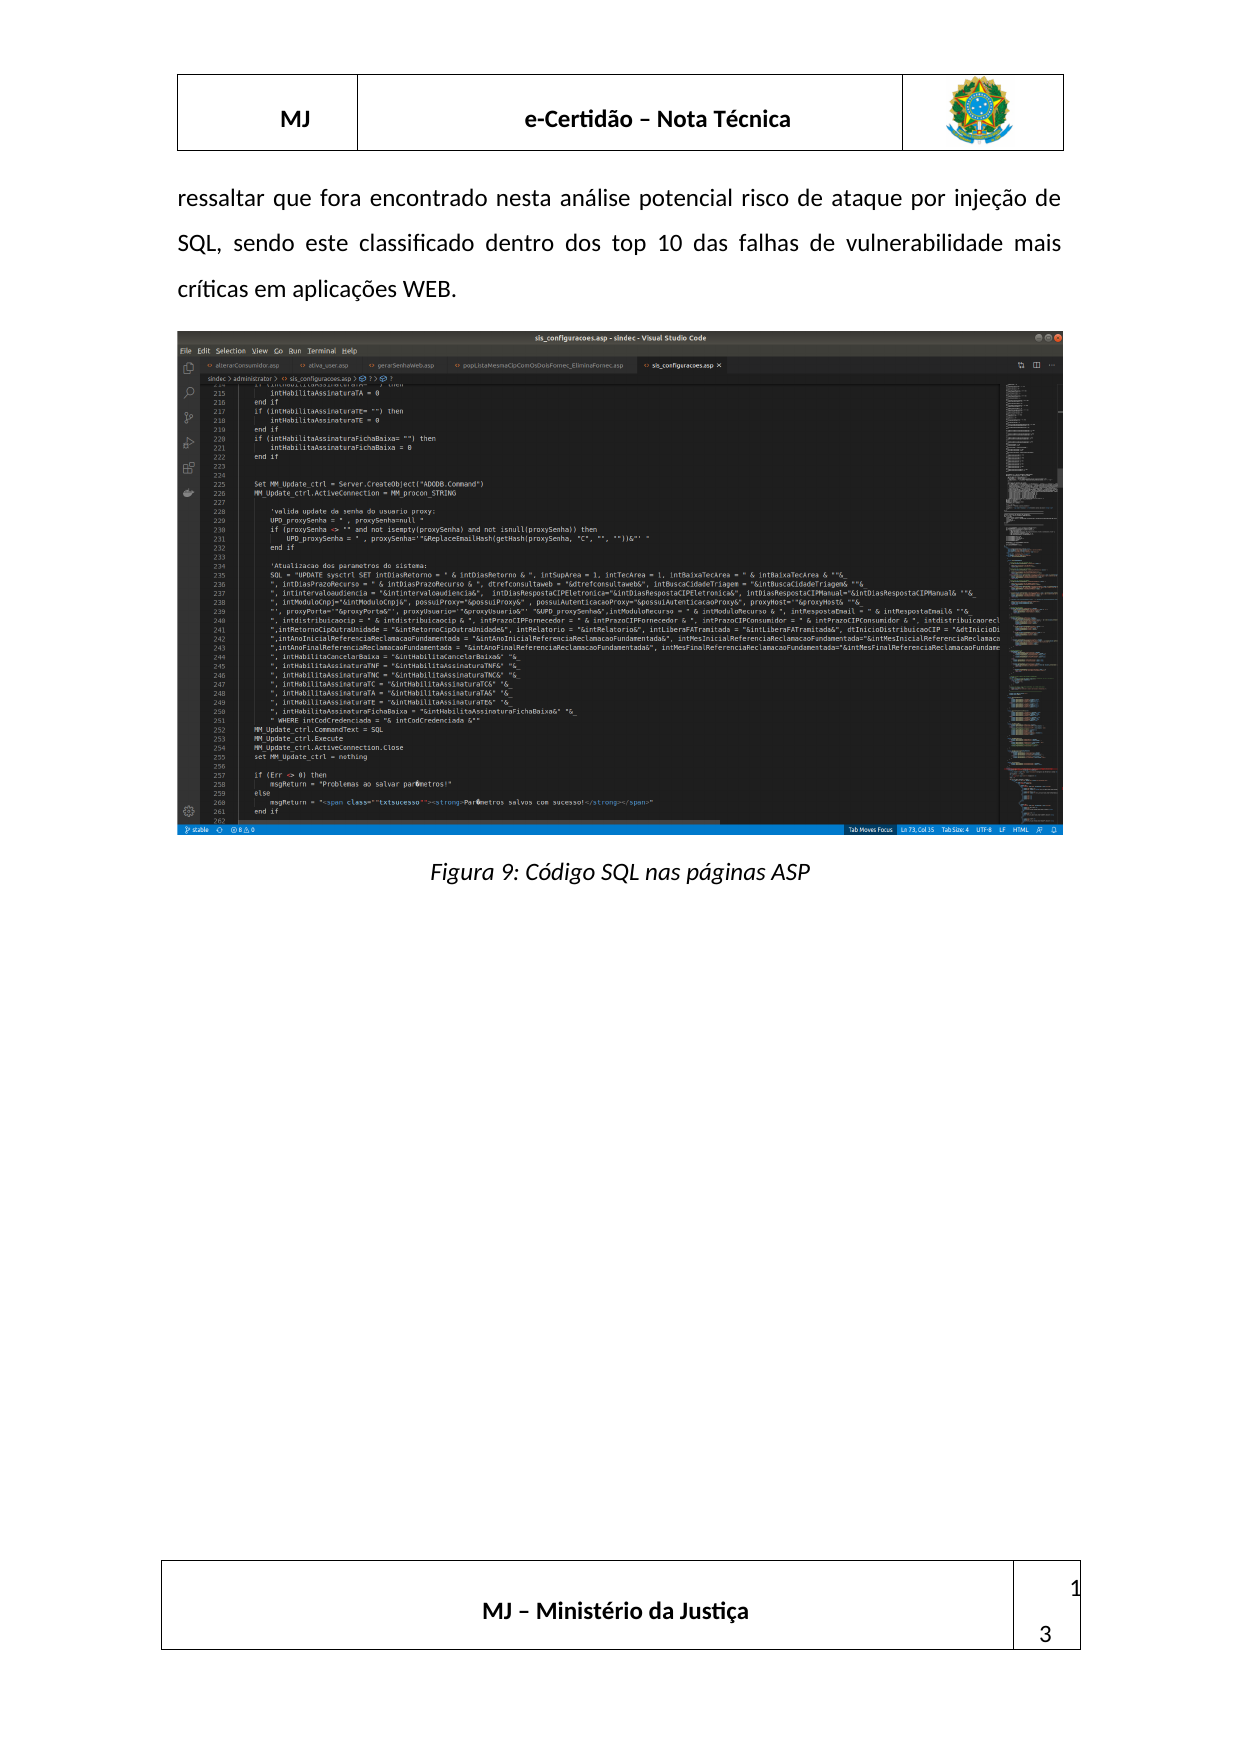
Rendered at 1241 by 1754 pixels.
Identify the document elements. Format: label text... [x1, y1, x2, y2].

picture [944, 75, 1020, 149]
text Figura 9: Código SQL nas páginas ASP [177, 835, 1063, 887]
text Os detalhes deste relatórios estão disponíveis no anexo I deste documento. Vale ressaltar que fora encontrado nesta análise potencial risco de ataque por injeção de SQL, sendo este classificado dentro dos top 10 das falhas de vulnerabilidade mais críticas em aplicações WEB. [177, 258, 1063, 304]
picture [177, 331, 1063, 835]
text Os detalhes deste relatórios estão disponíveis no anexo I deste documento. Vale ressaltar que fora encontrado nesta análise potencial risco de ataque por injeção de SQL, sendo este classificado dentro dos top 10 das falhas de vulnerabilidade mais críticas em aplicações WEB. [177, 212, 1063, 228]
